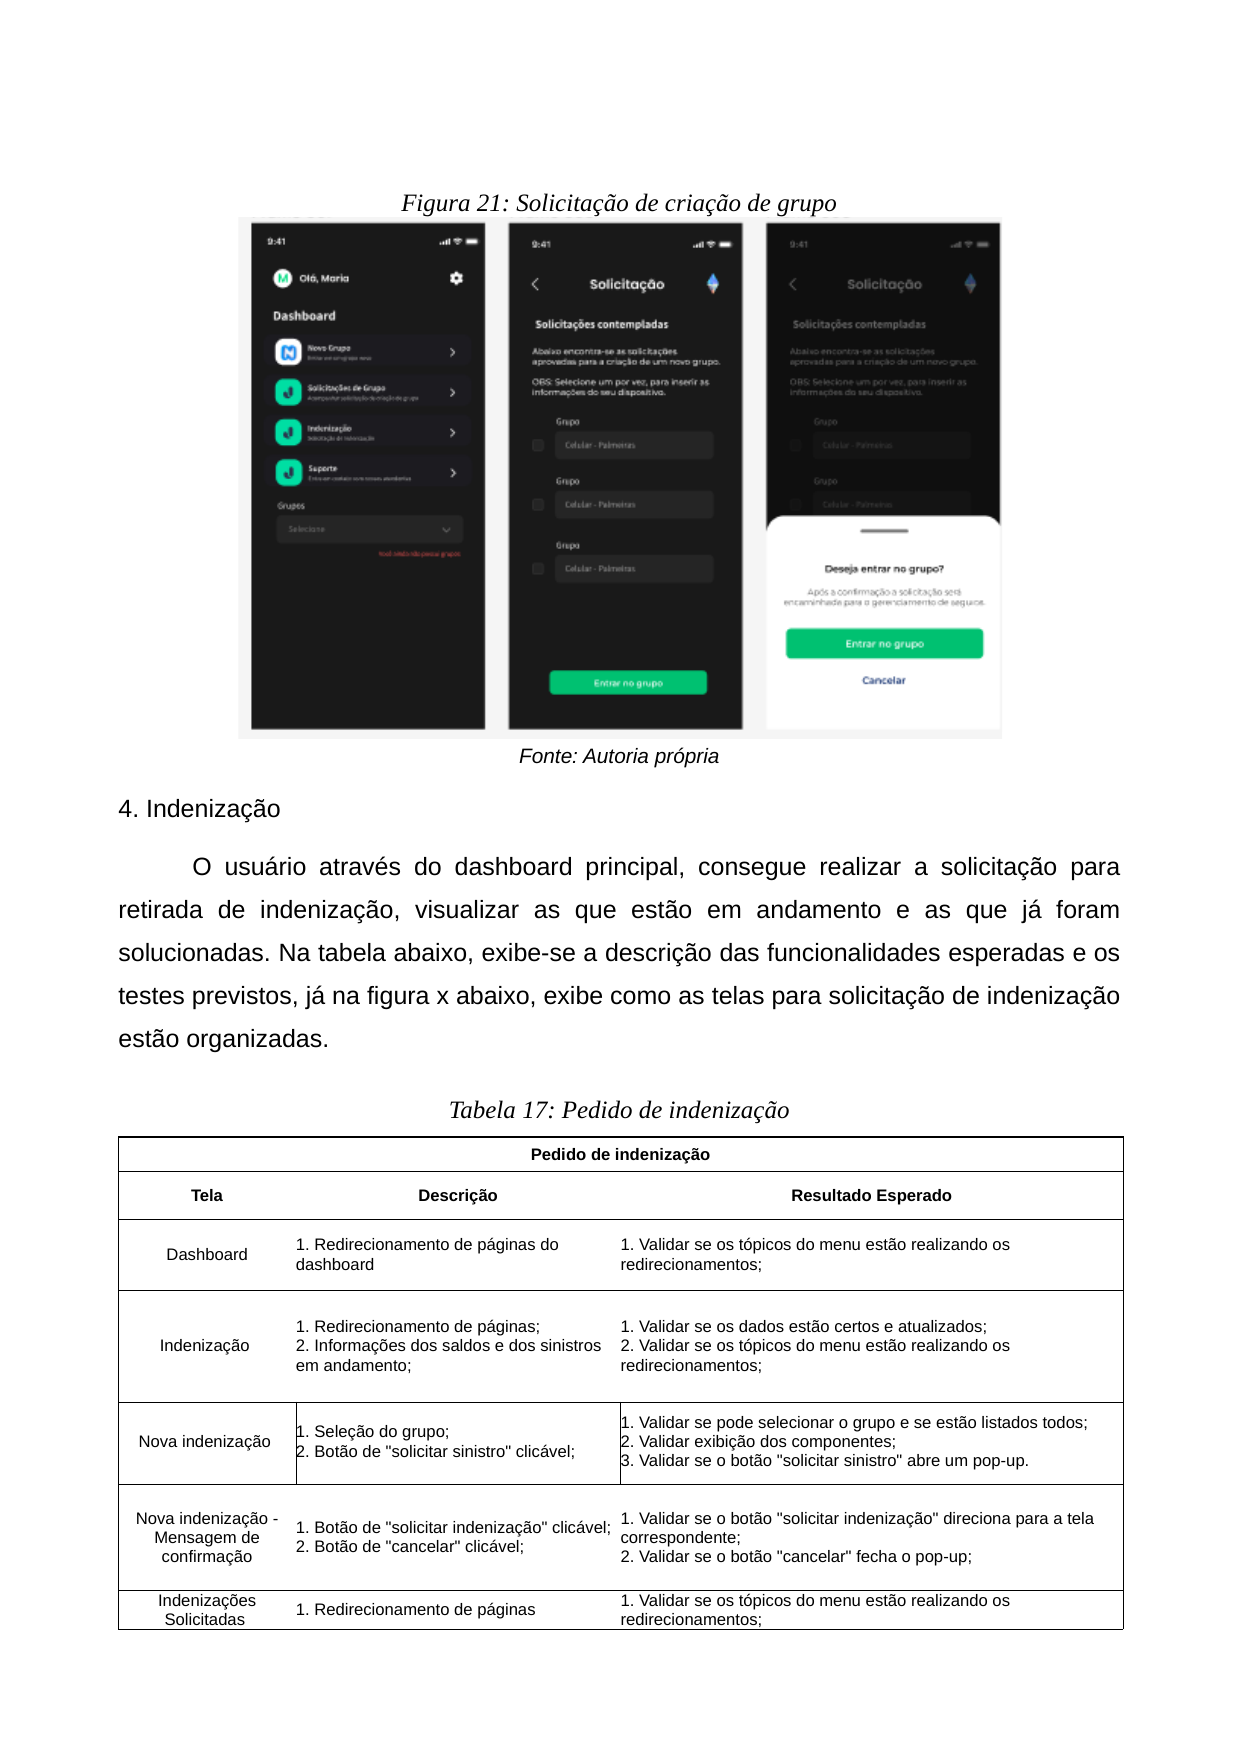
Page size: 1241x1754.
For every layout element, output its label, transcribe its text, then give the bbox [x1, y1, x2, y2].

text Fonte: Autoria própria [118, 176, 1122, 768]
table_cell 1. Redirecionamento de páginas [296, 1591, 620, 1629]
table_cell 1. Redirecionamento de páginas; 2. Informações dos saldos e dos sinistros em andamento; [296, 1291, 620, 1402]
table_cell Resultado Esperado [620, 1172, 1123, 1218]
table_cell 1. Validar se os dados estão certos e atualizados; 2. Validar se os tópicos do menu estão realizando os redirecionamentos; [620, 1291, 1123, 1402]
table_cell 1. Validar se os tópicos do menu estão realizando os redirecionamentos; [620, 1591, 1123, 1629]
table_cell Indenizações Solicitadas [119, 1591, 296, 1629]
table_cell Indenização [119, 1291, 296, 1402]
table_header Pedido de indenização [119, 1138, 1123, 1171]
text Figura 21: Solicitação de criação de grupo [226, 188, 1014, 217]
table_cell Nova indenização - Mensagem de confirmação [119, 1485, 296, 1590]
table_cell 1. Redirecionamento de páginas do dashboard [296, 1220, 620, 1290]
table_cell 1. Validar se os tópicos do menu estão realizando os redirecionamentos; [620, 1220, 1123, 1290]
text 4. Indenização [118, 794, 1122, 823]
table_cell Tela [119, 1172, 296, 1218]
picture [238, 217, 1003, 739]
text Tabela 17: Pedido de indenização [118, 1095, 1122, 1123]
table_cell Descrição [296, 1172, 620, 1218]
table_cell 1. Validar se pode selecionar o grupo e se estão listados todos; 2. Validar exibição dos componentes; 3. Validar se o botão "solicitar sinistro" abre um pop-up. [621, 1403, 1123, 1484]
table_cell 1. Seleção do grupo; 2. Botão de "solicitar sinistro" clicável; [297, 1403, 620, 1484]
table_cell Dashboard [119, 1220, 296, 1290]
text O usuário através do dashboard principal, consegue realizar a solicitação para retirada de indenização, visualizar as que estão em andamento e as que já foram solucionadas. Na tabela abaixo, exibe-se a descrição das funcionalidades esperadas e os testes previstos, já na figura x abaixo, exibe como as telas para solicitação de indenização estão organizadas. [118, 852, 1122, 1053]
table_cell Nova indenização [119, 1403, 296, 1484]
table_cell 1. Botão de "solicitar indenização" clicável; 2. Botão de "cancelar" clicável; [296, 1485, 620, 1590]
table_cell 1. Validar se o botão "solicitar indenização" direciona para a tela correspondente; 2. Validar se o botão "cancelar" fecha o pop-up; [620, 1485, 1123, 1590]
